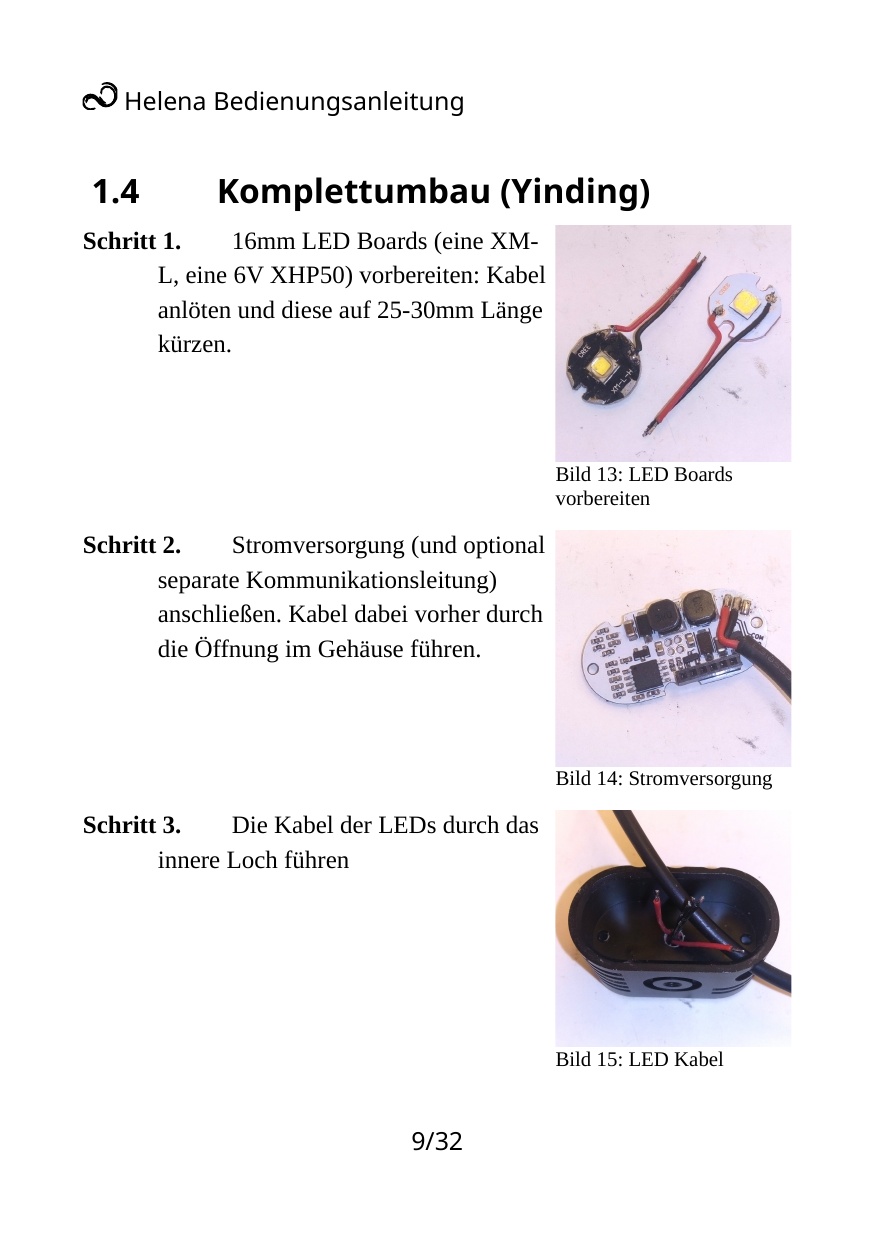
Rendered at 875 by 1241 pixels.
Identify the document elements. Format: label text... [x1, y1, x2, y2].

picture [555, 225, 792, 462]
list Bild 15: LED Kabel [555, 1047, 791, 1071]
list Bild 13: LED Boards vorbereiten [555, 462, 791, 510]
picture [555, 530, 792, 767]
subtitle Komplettumbau (Yinding) [83, 167, 791, 213]
list Bild 14: Stromversorgung [555, 767, 791, 790]
list Stromversorgung (und optional separate Kommunikationsleitung) anschließen. Kabel dabei vorher durch die Öffnung im Gehäuse führen. [83, 530, 555, 790]
list 16mm LED Boards (eine XM-L, eine 6V XHP50) vorbereiten: Kabel anlöten und diese auf 25-30mm Länge kürzen. [83, 226, 555, 510]
picture [555, 810, 792, 1047]
list Die Kabel der LEDs durch das innere Loch führen [83, 811, 555, 1071]
